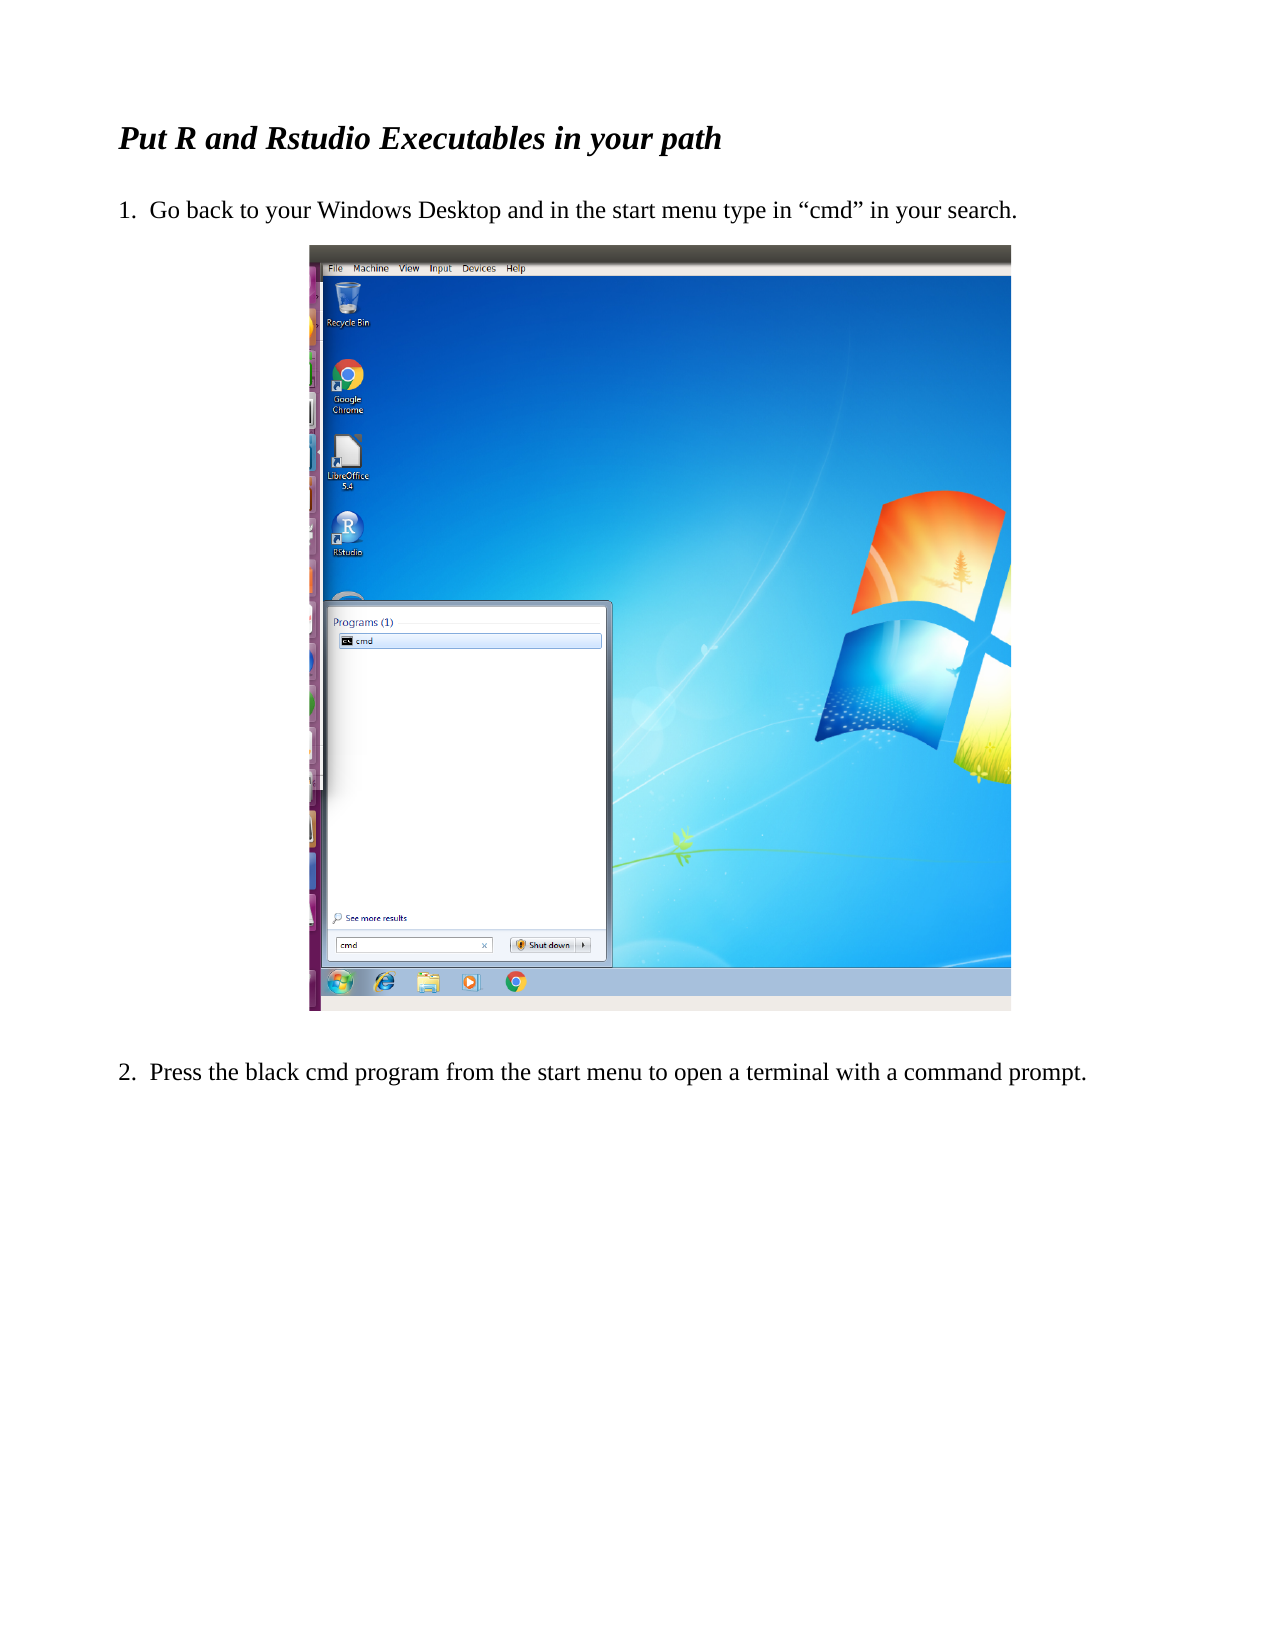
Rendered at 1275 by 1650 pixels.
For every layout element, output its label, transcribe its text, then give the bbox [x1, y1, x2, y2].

text 1. Go back to your Windows Desktop and in the start menu type in “cmd” in your search. [118, 195, 1157, 223]
text 2. Press the black cmd program from the start menu to open a terminal with a command prompt. [118, 1057, 1157, 1086]
picture [664, 245, 867, 1011]
text Put R and Rstudio Executables in your path [118, 118, 1157, 156]
